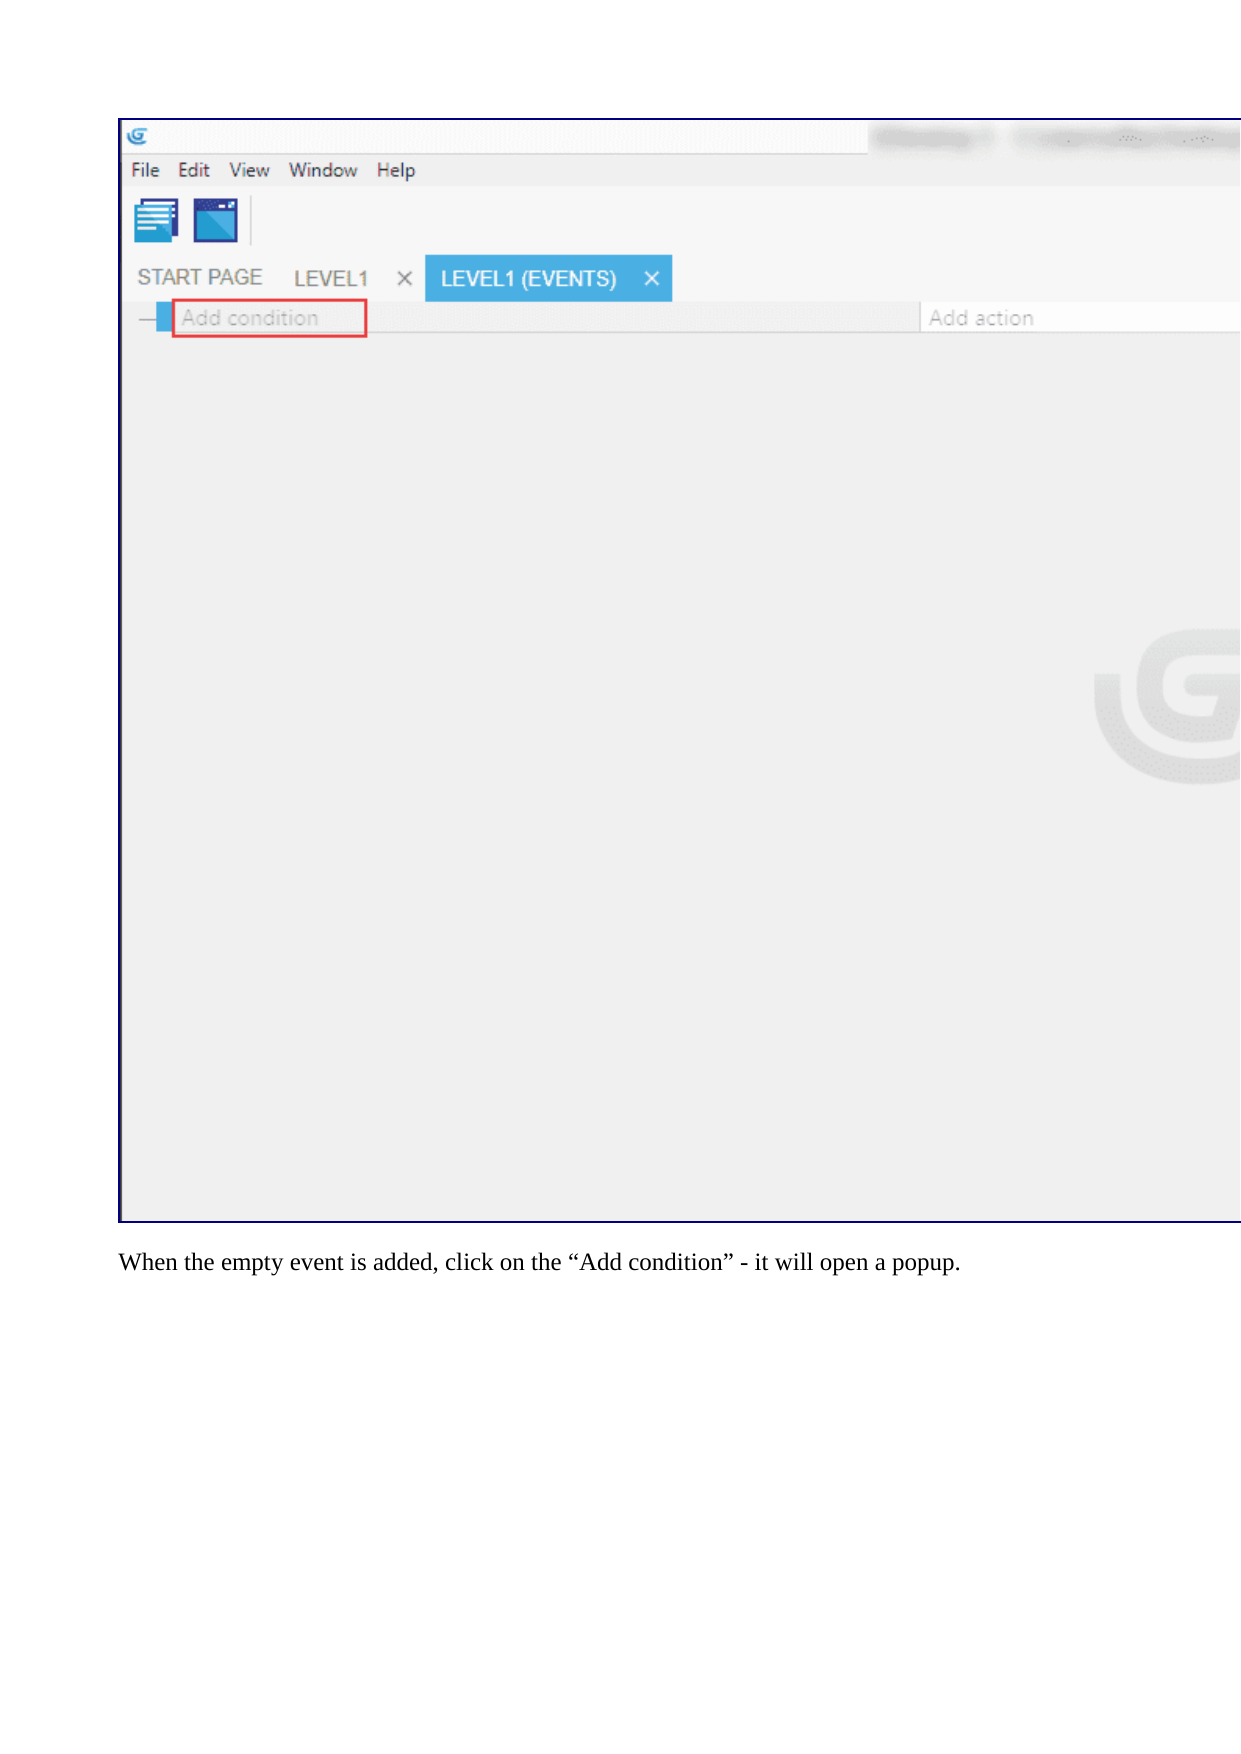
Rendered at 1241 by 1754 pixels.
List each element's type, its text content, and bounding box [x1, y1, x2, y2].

text When the empty event is added, click on the “Add condition” - it will open a popup. [118, 1247, 1122, 1276]
picture [120, 120, 1241, 1221]
